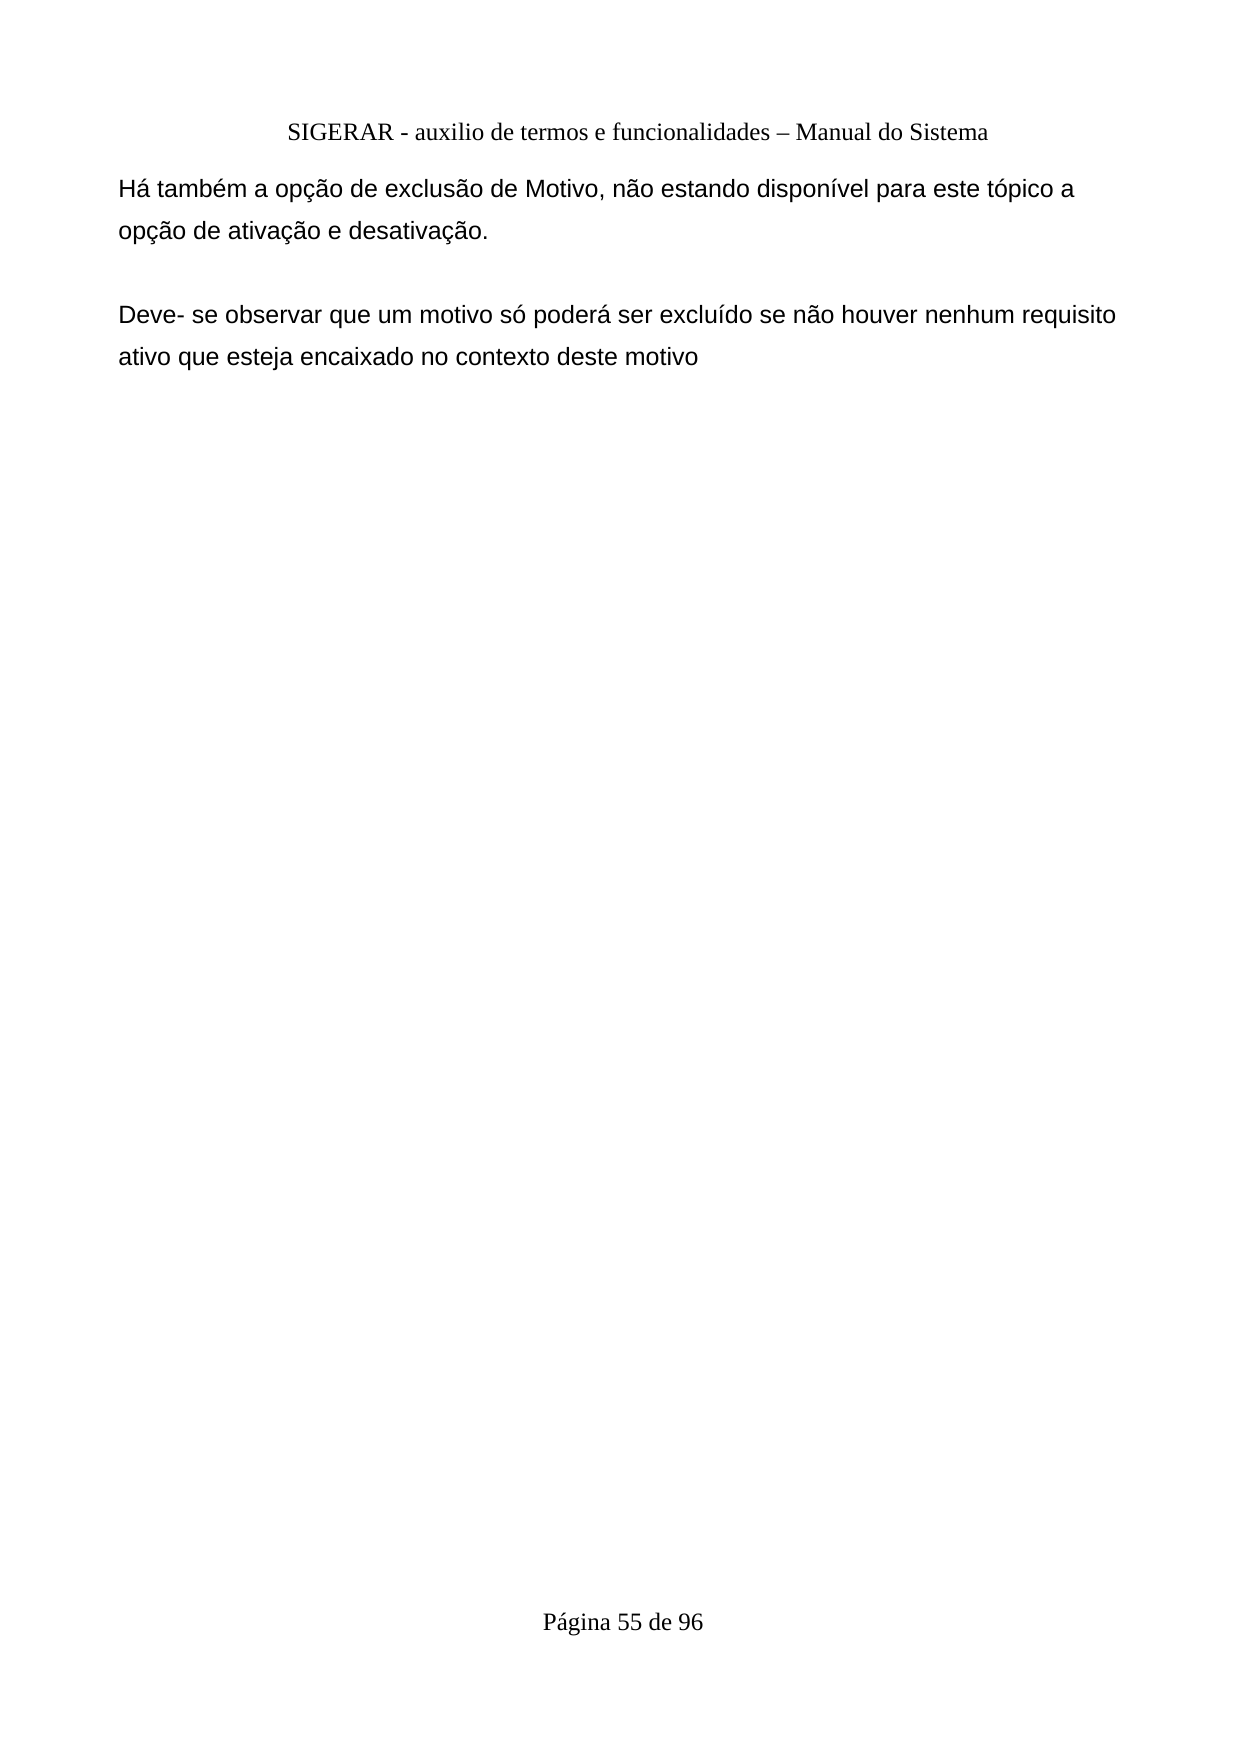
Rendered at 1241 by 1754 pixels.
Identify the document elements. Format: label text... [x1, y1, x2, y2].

text Há também a opção de exclusão de Motivo, não estando disponível para este tópico a opção de ativação e desativação. [118, 175, 1134, 245]
text Deve- se observar que um motivo só poderá ser excluído se não houver nenhum requisito ativo que esteja encaixado no contexto deste motivo [118, 301, 1134, 371]
